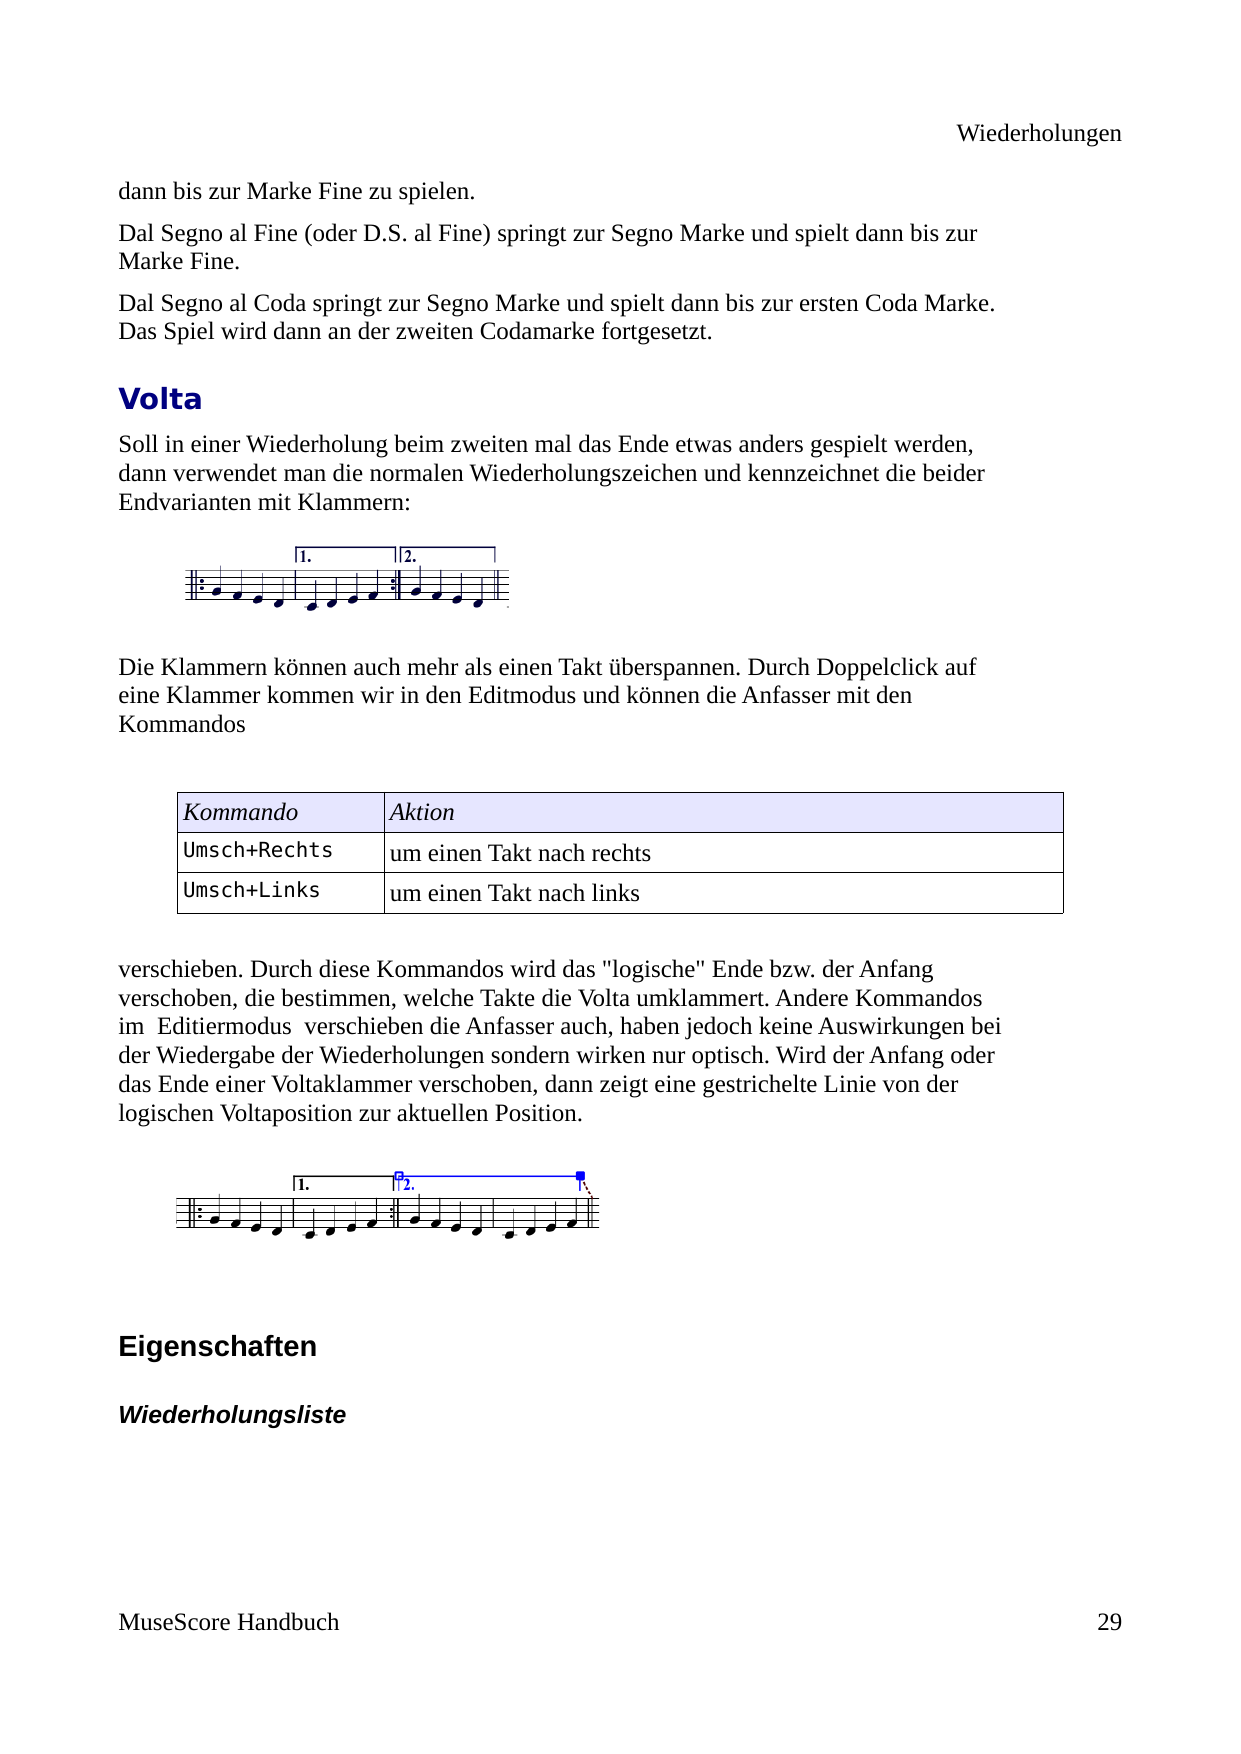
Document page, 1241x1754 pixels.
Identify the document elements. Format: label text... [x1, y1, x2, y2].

subtitle Wiederholungsliste [118, 1400, 1122, 1428]
text dann bis zur Marke Fine zu spielen. [118, 176, 1004, 205]
table_cell Umsch+Links [178, 873, 384, 912]
table_cell um einen Takt nach rechts [385, 833, 1063, 872]
text verschieben. Durch diese Kommandos wird das "logische" Ende bzw. der Anfang verschoben, die bestimmen, welche Takte die Volta umklammert. Andere Kommandos im Editiermodus verschieben die Anfasser auch, haben jedoch keine Auswirkungen bei der Wiedergabe der Wiederholungen sondern wirken nur optisch. Wird der Anfang oder das Ende einer Voltaklammer verschoben, dann zeigt eine gestrichelte Linie von der logischen Voltaposition zur aktuellen Position. [118, 954, 1004, 1126]
picture [185, 546, 509, 611]
subtitle Volta [118, 383, 1122, 417]
picture [176, 1171, 600, 1239]
text Dal Segno al Fine (oder D.S. al Fine) springt zur Segno Marke und spielt dann bis zur Marke Fine. [118, 218, 1004, 275]
text Die Klammern können auch mehr als einen Takt überspannen. Durch Doppelclick auf eine Klammer kommen wir in den Editmodus und können die Anfasser mit den Kommandos [118, 652, 1004, 738]
table_header Aktion [385, 793, 1063, 832]
text Dal Segno al Coda springt zur Segno Marke und spielt dann bis zur ersten Coda Marke. Das Spiel wird dann an der zweiten Codamarke fortgesetzt. [118, 288, 1004, 345]
table_header Kommando [178, 793, 384, 832]
table_cell Umsch+Rechts [178, 833, 384, 872]
subtitle Eigenschaften [118, 1329, 1122, 1362]
table_cell um einen Takt nach links [385, 873, 1063, 912]
text Soll in einer Wiederholung beim zweiten mal das Ende etwas anders gespielt werden, dann verwendet man die normalen Wiederholungszeichen und kennzeichnet die beider Endvarianten mit Klammern: [118, 429, 1004, 515]
